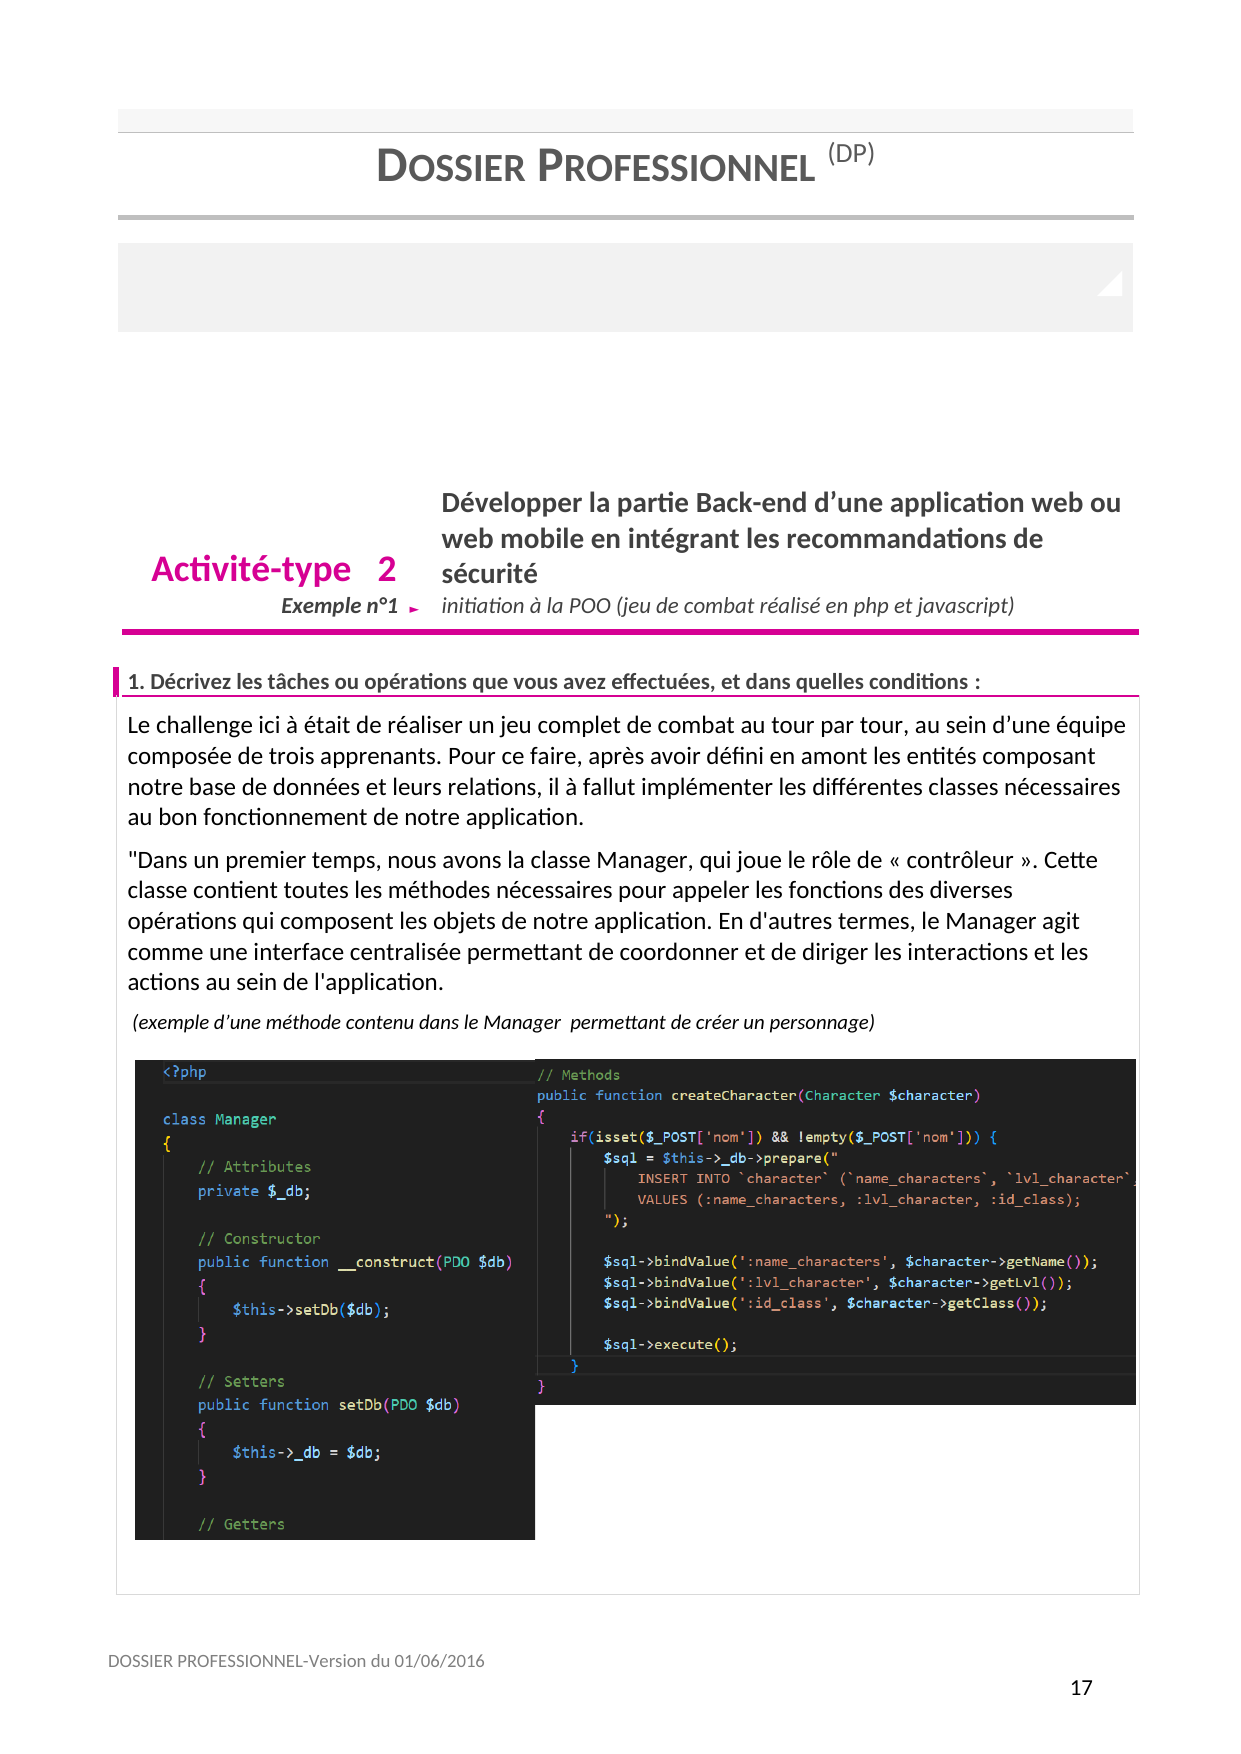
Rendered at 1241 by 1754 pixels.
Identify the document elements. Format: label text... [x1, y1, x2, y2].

table_cell Le challenge ici à était de réaliser un jeu complet de combat au tour par tour, au sein d’une équipe composée de trois apprenants. Pour ce faire, après avoir défini en amont les entités composant notre base de données et leurs relations, il à fallut implémenter les différentes classes nécessaires au bon fonctionnement de notre application. "Dans un premier temps, nous avons la classe Manager, qui joue le rôle de « contrôleur ». Cette classe contient toutes les méthodes nécessaires pour appeler les fonctions des diverses opérations qui composent les objets de notre application. En d'autres termes, le Manager agit comme une interface centralisée permettant de coordonner et de diriger les interactions et les actions au sein de l'application. (exemple d’une méthode contenu dans le Manager permettant de créer un personnage) [117, 695, 1139, 1594]
picture [135, 1059, 1136, 1540]
table_cell 2 [366, 484, 430, 591]
table_header [430, 413, 1139, 484]
table_cell Activité-type [116, 484, 366, 591]
table_header [116, 413, 366, 484]
table_cell [116, 629, 430, 667]
table_cell [430, 635, 1139, 667]
table_cell Exemple n°1 ► [116, 591, 430, 629]
table_cell initiation à la POO (jeu de combat réalisé en php et javascript) [430, 591, 1139, 629]
table_header [366, 413, 430, 484]
table_cell Développer la partie Back-end d’une application web ou web mobile en intégrant les recommandations de sécurité [430, 484, 1139, 591]
table_cell 1. Décrivez les tâches ou opérations que vous avez effectuées, et dans quelles conditions : [119, 667, 1139, 695]
